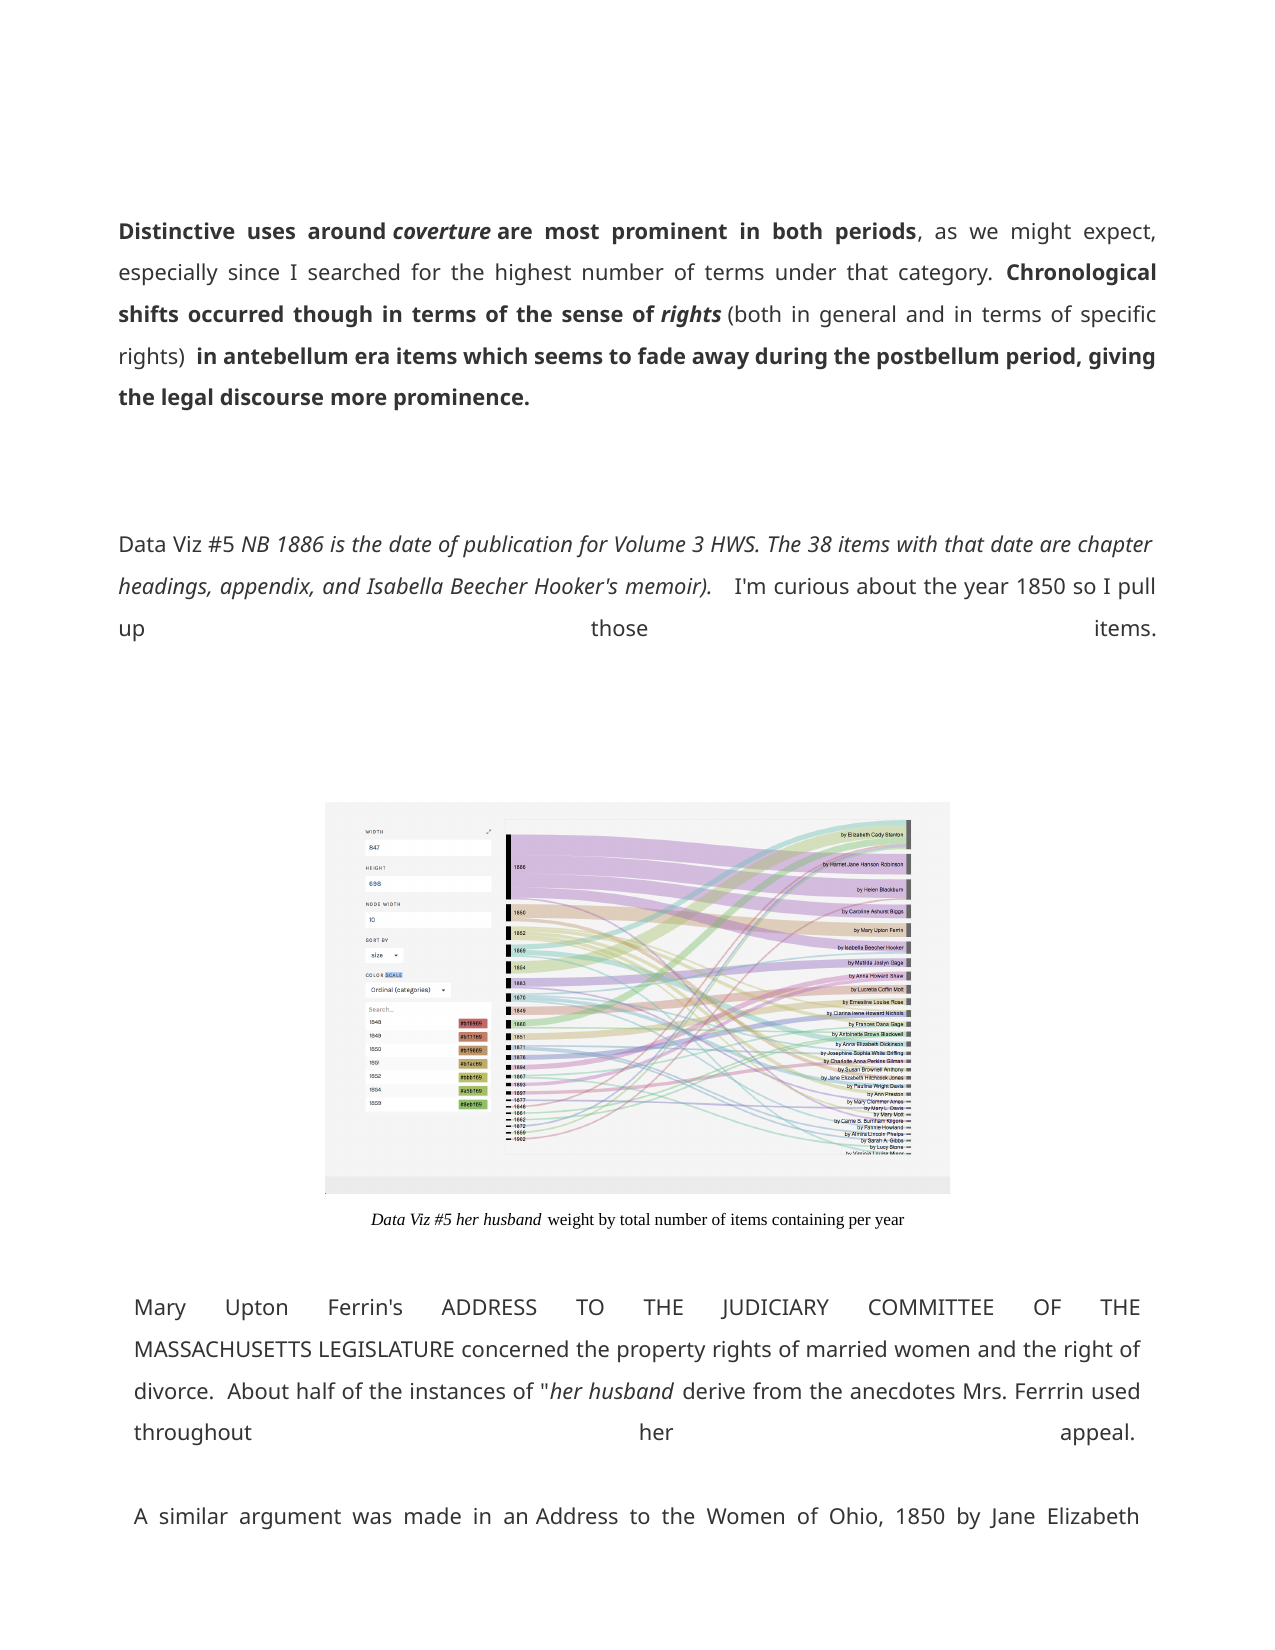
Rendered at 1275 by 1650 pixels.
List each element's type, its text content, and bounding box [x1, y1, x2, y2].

text Data Viz #5 NB 1886 is the date of publication for Volume 3 HWS. The 38 items with that date are chapter headings, appendix, and Isabella Beecher Hooker's memoir). I'm curious about the year 1850 so I pull up those items. [118, 488, 1157, 767]
table_header [308, 787, 967, 1209]
text Distinctive uses around coverture are most prominent in both periods, as we might expect, especially since I searched for the highest number of terms under that category. Chronological shifts occurred though in terms of the sense of rights (both in general and in terms of specific rights) in antebellum era items which seems to fade away during the postbellum period, giving the legal discourse more prominence. [118, 174, 1157, 412]
text Mary Upton Ferrin's ADDRESS TO THE JUDICIARY COMMITTEE OF THE MASSACHUSETTS LEGISLATURE concerned the property rights of married women and the right of divorce. About half of the instances of "her husband derive from the anecdotes Mrs. Ferrrin used throughout her appeal. A similar argument was made in an Address to the Women of Ohio, 1850 by Jane Elizabeth [134, 1292, 1141, 1531]
table_cell Data Viz #5 her husband weight by total number of items containing per year [308, 1209, 967, 1229]
picture [325, 802, 951, 1194]
